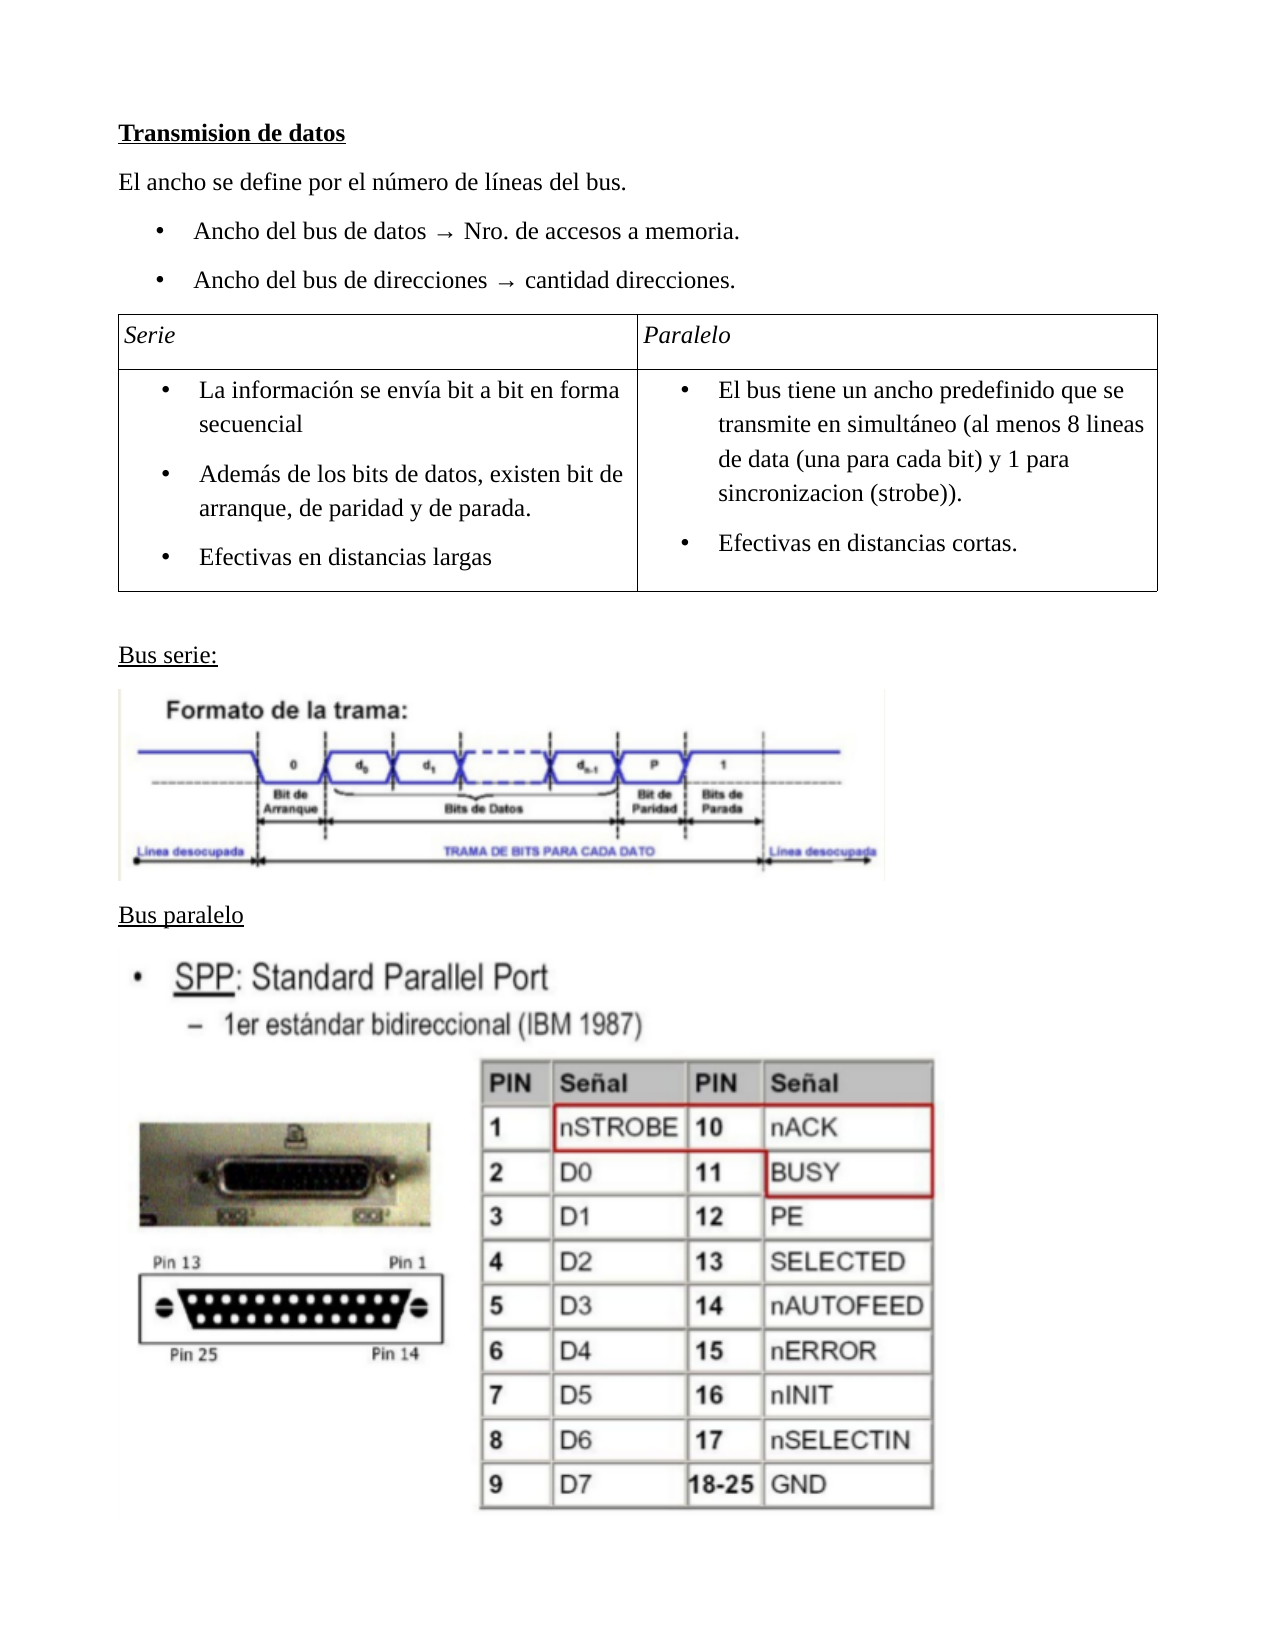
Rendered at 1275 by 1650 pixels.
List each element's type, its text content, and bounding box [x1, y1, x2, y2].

table_header Serie [119, 315, 637, 369]
table_cell La información se envía bit a bit en forma secuencial Además de los bits de datos, existen bit de arranque, de paridad y de parada. Efectivas en distancias largas [119, 370, 637, 591]
picture [118, 689, 886, 881]
text Transmision de datos [118, 118, 1157, 147]
text Bus paralelo [118, 900, 1157, 929]
table_cell El bus tiene un ancho predefinido que se transmite en simultáneo (al menos 8 lineas de data (una para cada bit) y 1 para sincronizacion (strobe)). Efectivas en distancias cortas. [638, 370, 1157, 591]
text Bus serie: [118, 640, 1157, 669]
picture [118, 949, 945, 1519]
list Ancho del bus de direcciones → cantidad direcciones. [156, 265, 1157, 294]
text El ancho se define por el número de líneas del bus. [118, 167, 1157, 196]
table_header Paralelo [638, 315, 1157, 369]
list Ancho del bus de datos → Nro. de accesos a memoria. [156, 216, 1157, 245]
